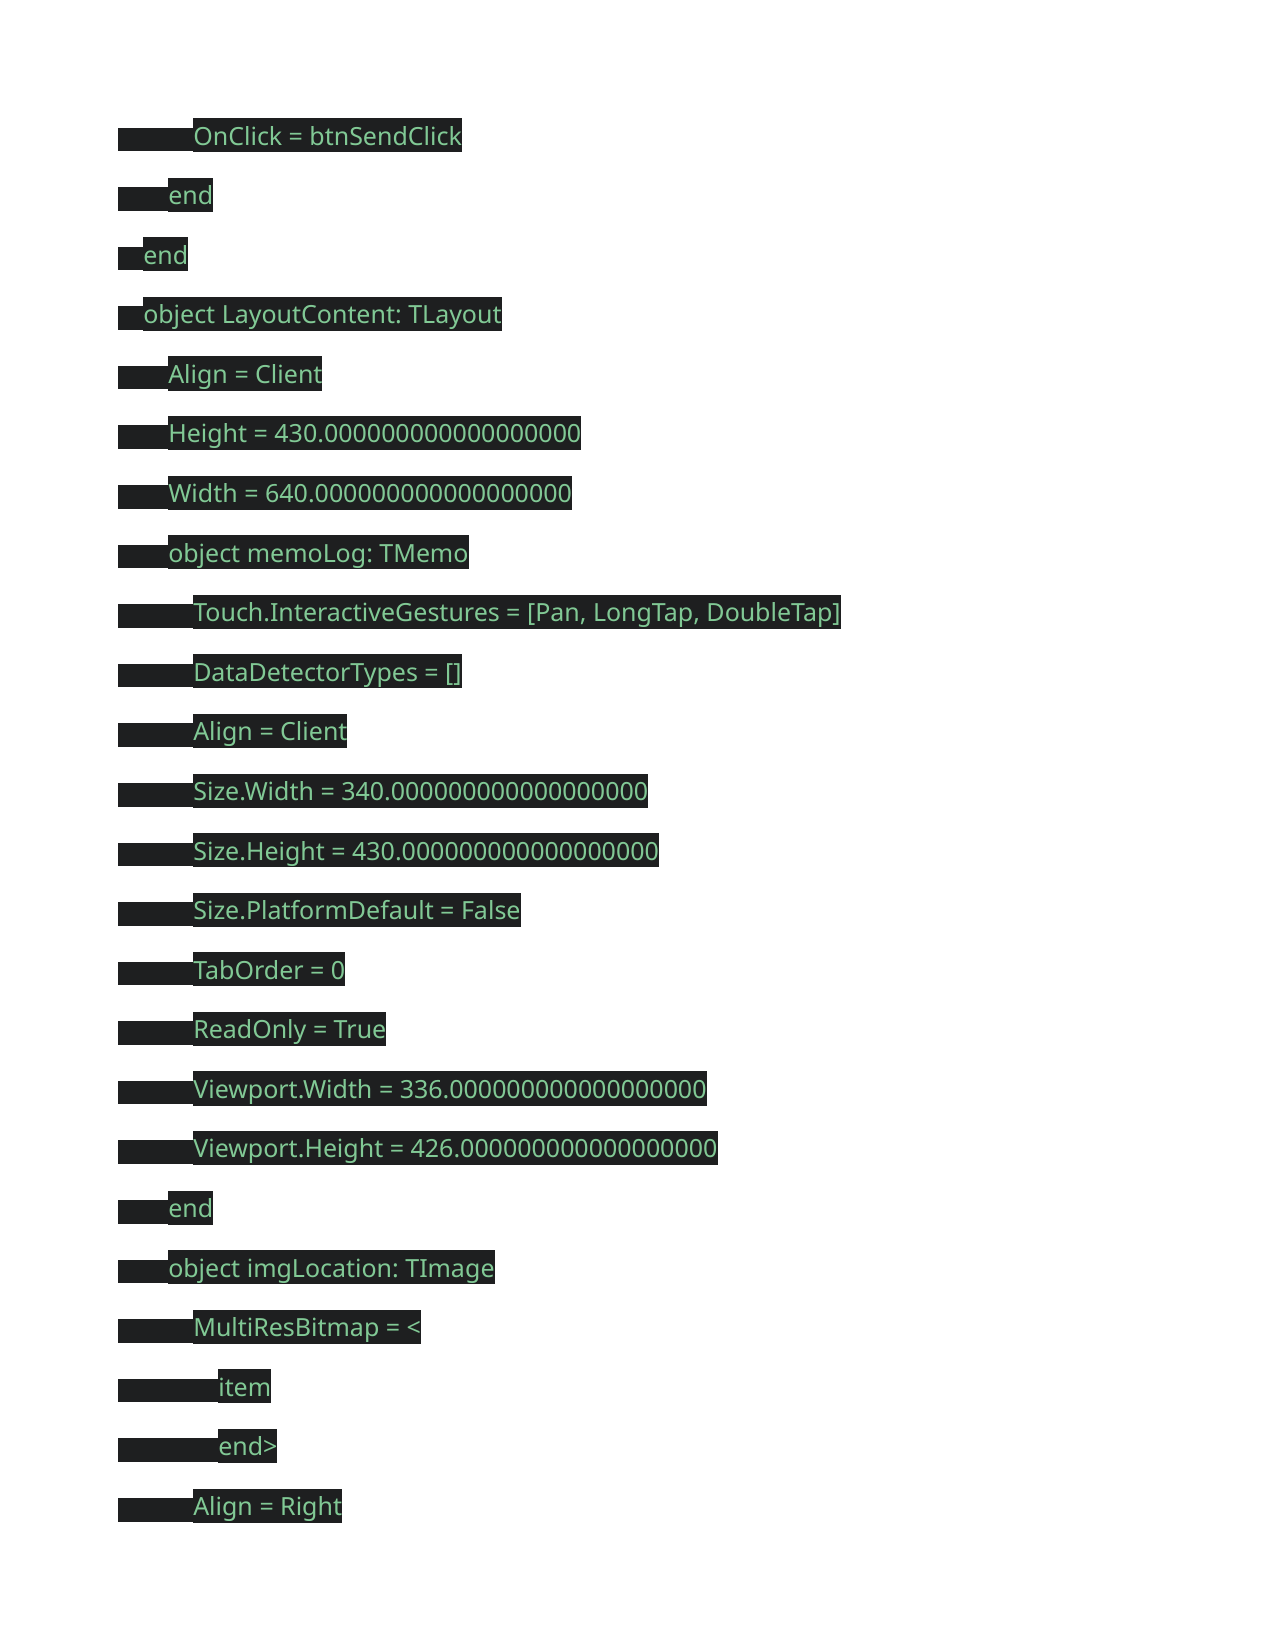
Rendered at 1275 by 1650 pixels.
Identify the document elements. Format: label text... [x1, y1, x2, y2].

text MultiResBitmap = < [118, 1310, 1157, 1344]
text OnClick = btnSendClick [118, 118, 1157, 152]
text Size.Height = 430.000000000000000000 [118, 833, 1157, 867]
text Viewport.Width = 336.000000000000000000 [118, 1071, 1157, 1106]
text Size.Width = 340.000000000000000000 [118, 773, 1157, 808]
text end [118, 178, 1157, 212]
text Align = Client [118, 714, 1157, 748]
text Align = Client [118, 356, 1157, 391]
text DataDetectorTypes = [] [118, 654, 1157, 688]
text object imgLocation: TImage [118, 1250, 1157, 1284]
text end> [118, 1429, 1157, 1463]
text end [118, 1191, 1157, 1225]
text object memoLog: TMemo [118, 535, 1157, 569]
text Size.PlatformDefault = False [118, 893, 1157, 927]
text Touch.InteractiveGestures = [Pan, LongTap, DoubleTap] [118, 595, 1157, 629]
text Align = Right [118, 1488, 1157, 1523]
text end [118, 237, 1157, 271]
text ReadOnly = True [118, 1012, 1157, 1046]
text item [118, 1369, 1157, 1403]
text object LayoutContent: TLayout [118, 297, 1157, 331]
text TabOrder = 0 [118, 952, 1157, 986]
text Height = 430.000000000000000000 [118, 416, 1157, 450]
text Viewport.Height = 426.000000000000000000 [118, 1131, 1157, 1165]
text Width = 640.000000000000000000 [118, 476, 1157, 510]
